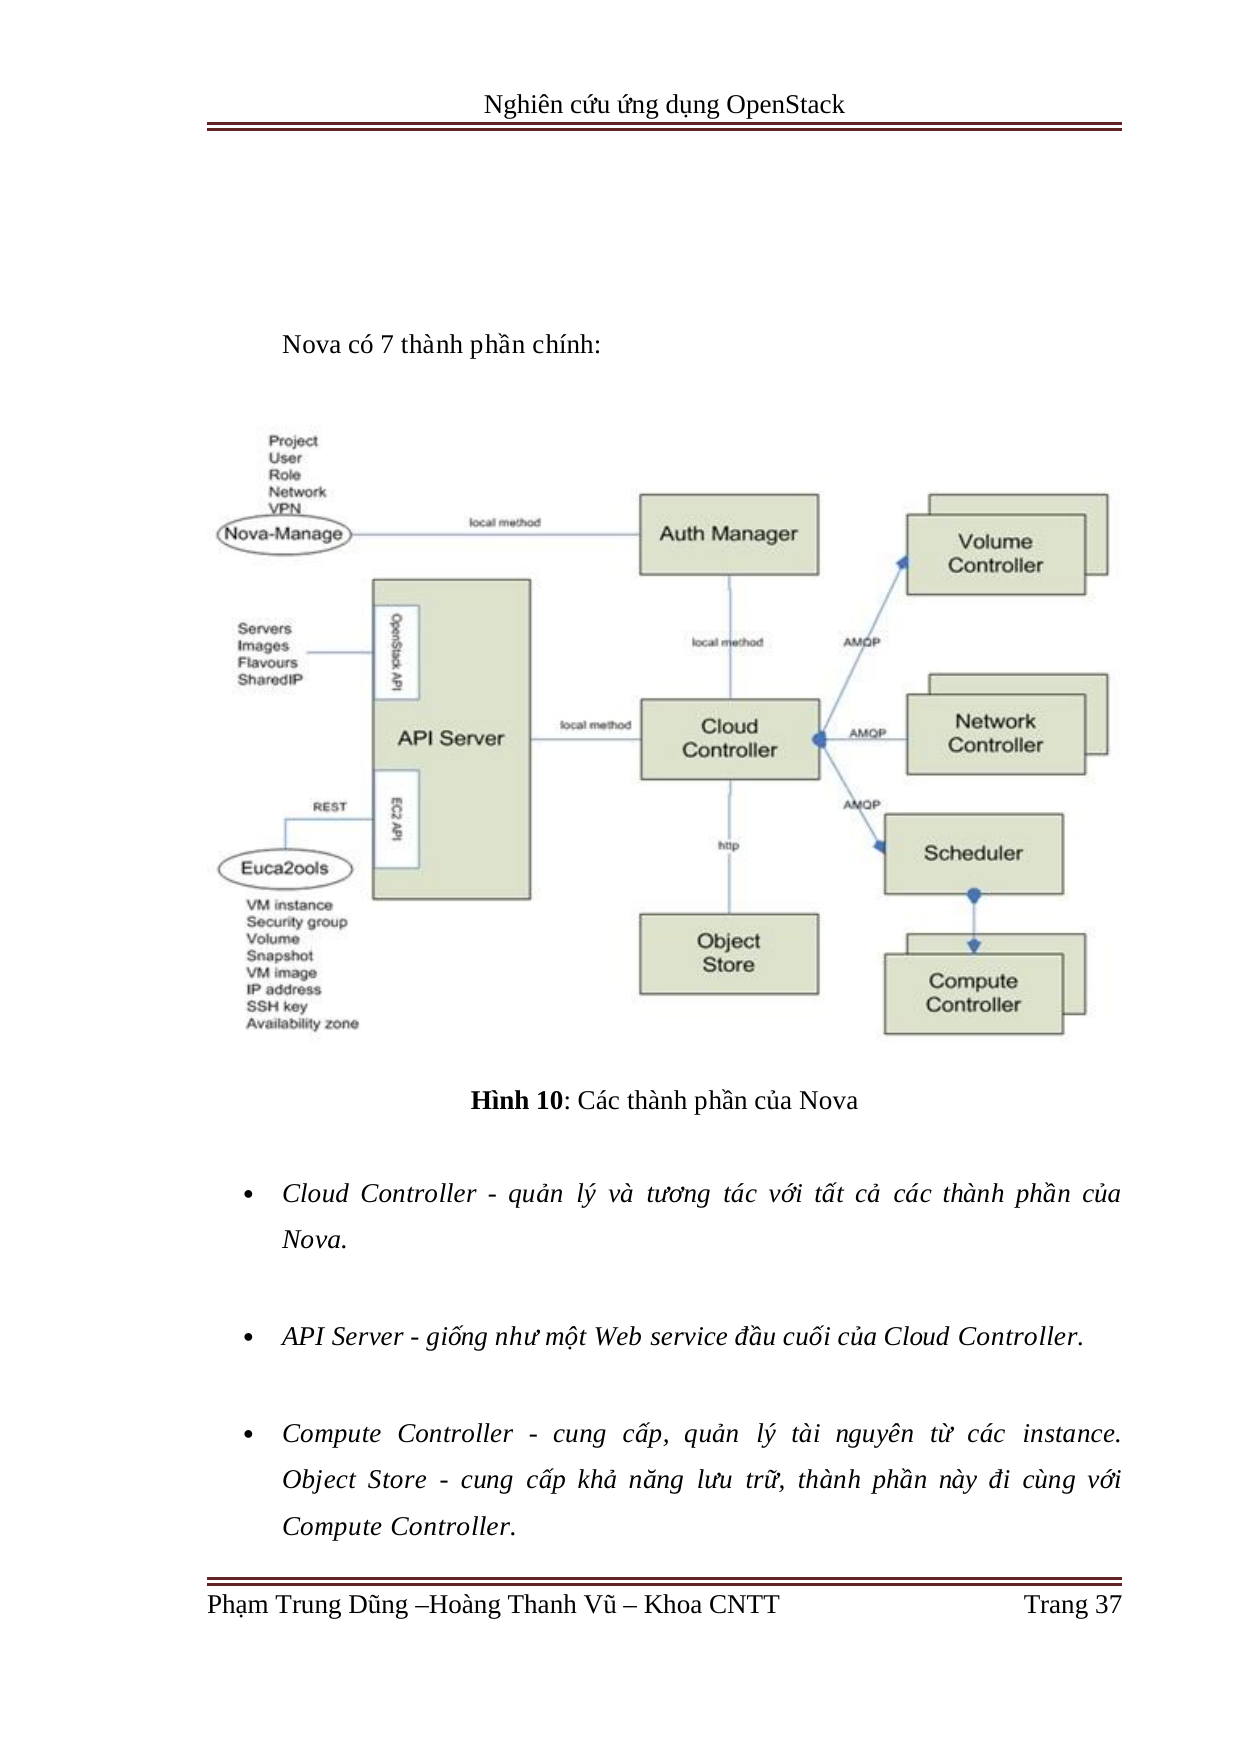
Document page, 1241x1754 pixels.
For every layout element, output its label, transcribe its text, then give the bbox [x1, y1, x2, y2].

list API Server - giống như một Web service đầu cuối của Cloud Controller. [244, 1320, 1122, 1351]
text Nova có 7 thành phần chính: [207, 328, 1122, 359]
list Compute Controller - cung cấp, quản lý tài nguyên từ các instance. Object Store - cung cấp khả năng lưu trữ, thành phần này đi cùng với Compute Controller. [244, 1417, 1122, 1541]
text Hình 10: Các thành phần của Nova [207, 1084, 1122, 1115]
list Cloud Controller - quản lý và tương tác với tất cả các thành phần của Nova. [244, 1177, 1122, 1254]
